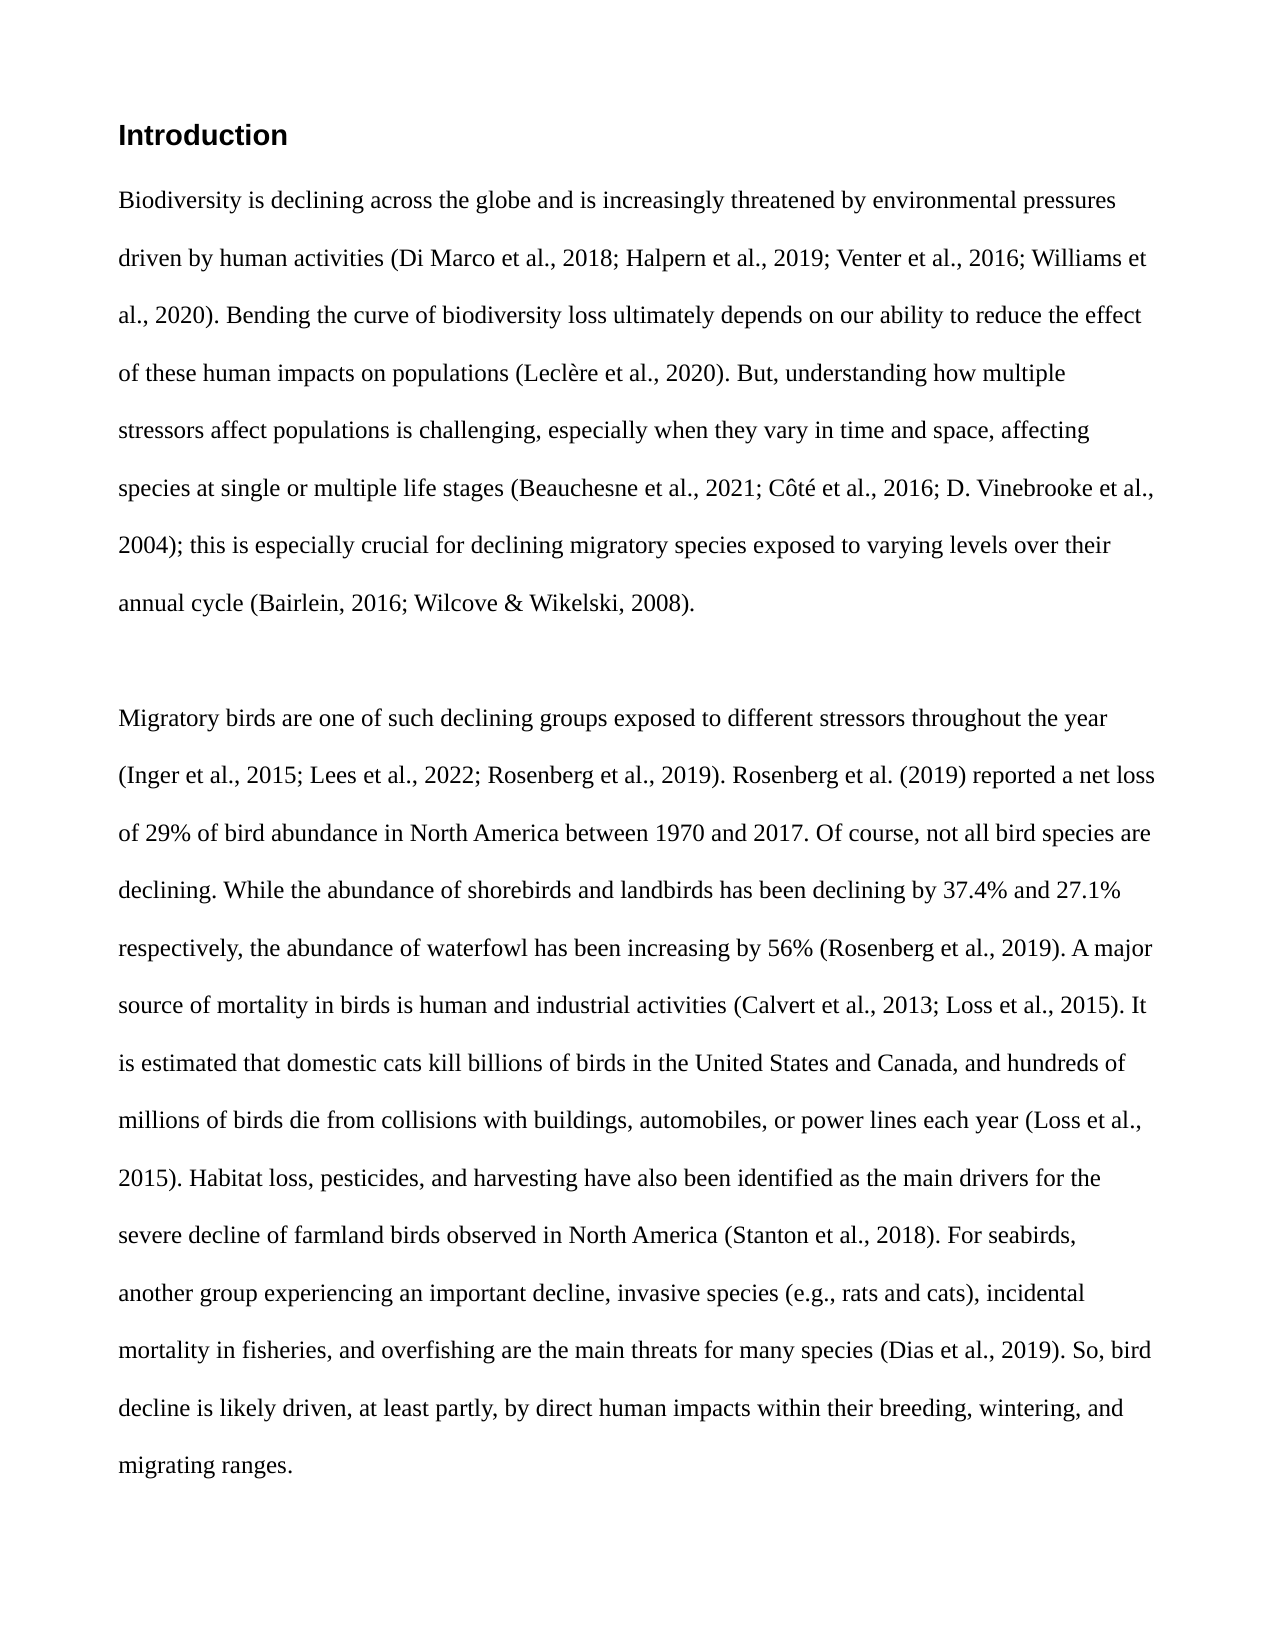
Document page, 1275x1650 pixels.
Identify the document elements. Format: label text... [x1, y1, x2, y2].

subtitle Introduction [118, 118, 1157, 152]
text Migratory birds are one of such declining groups exposed to different stressors throughout the year (Inger et al., 2015; Lees et al., 2022; Rosenberg et al., 2019). Rosenberg et al. (2019) reported a net loss of 29% of bird abundance in North America between 1970 and 2017. Of course, not all bird species are declining. While the abundance of shorebirds and landbirds has been declining by 37.4% and 27.1% respectively, the abundance of waterfowl has been increasing by 56% (Rosenberg et al., 2019). A major source of mortality in birds is human and industrial activities (Calvert et al., 2013; Loss et al., 2015). It is estimated that domestic cats kill billions of birds in the United States and Canada, and hundreds of millions of birds die from collisions with buildings, automobiles, or power lines each year (Loss et al., 2015). Habitat loss, pesticides, and harvesting have also been identified as the main drivers for the severe decline of farmland birds observed in North America (Stanton et al., 2018). For seabirds, another group experiencing an important decline, invasive species (e.g., rats and cats), incidental mortality in fisheries, and overfishing are the main threats for many species (Dias et al., 2019). So, bird decline is likely driven, at least partly, by direct human impacts within their breeding, wintering, and migrating ranges. [118, 703, 1157, 1479]
text Biodiversity is declining across the globe and is increasingly threatened by environmental pressures driven by human activities (Di Marco et al., 2018; Halpern et al., 2019; Venter et al., 2016; Williams et al., 2020). Bending the curve of biodiversity loss ultimately depends on our ability to reduce the effect of these human impacts on populations (Leclère et al., 2020). But, understanding how multiple stressors affect populations is challenging, especially when they vary in time and space, affecting species at single or multiple life stages (Beauchesne et al., 2021; Côté et al., 2016; D. Vinebrooke et al., 2004); this is especially crucial for declining migratory species exposed to varying levels over their annual cycle (Bairlein, 2016; Wilcove & Wikelski, 2008). [118, 185, 1157, 616]
